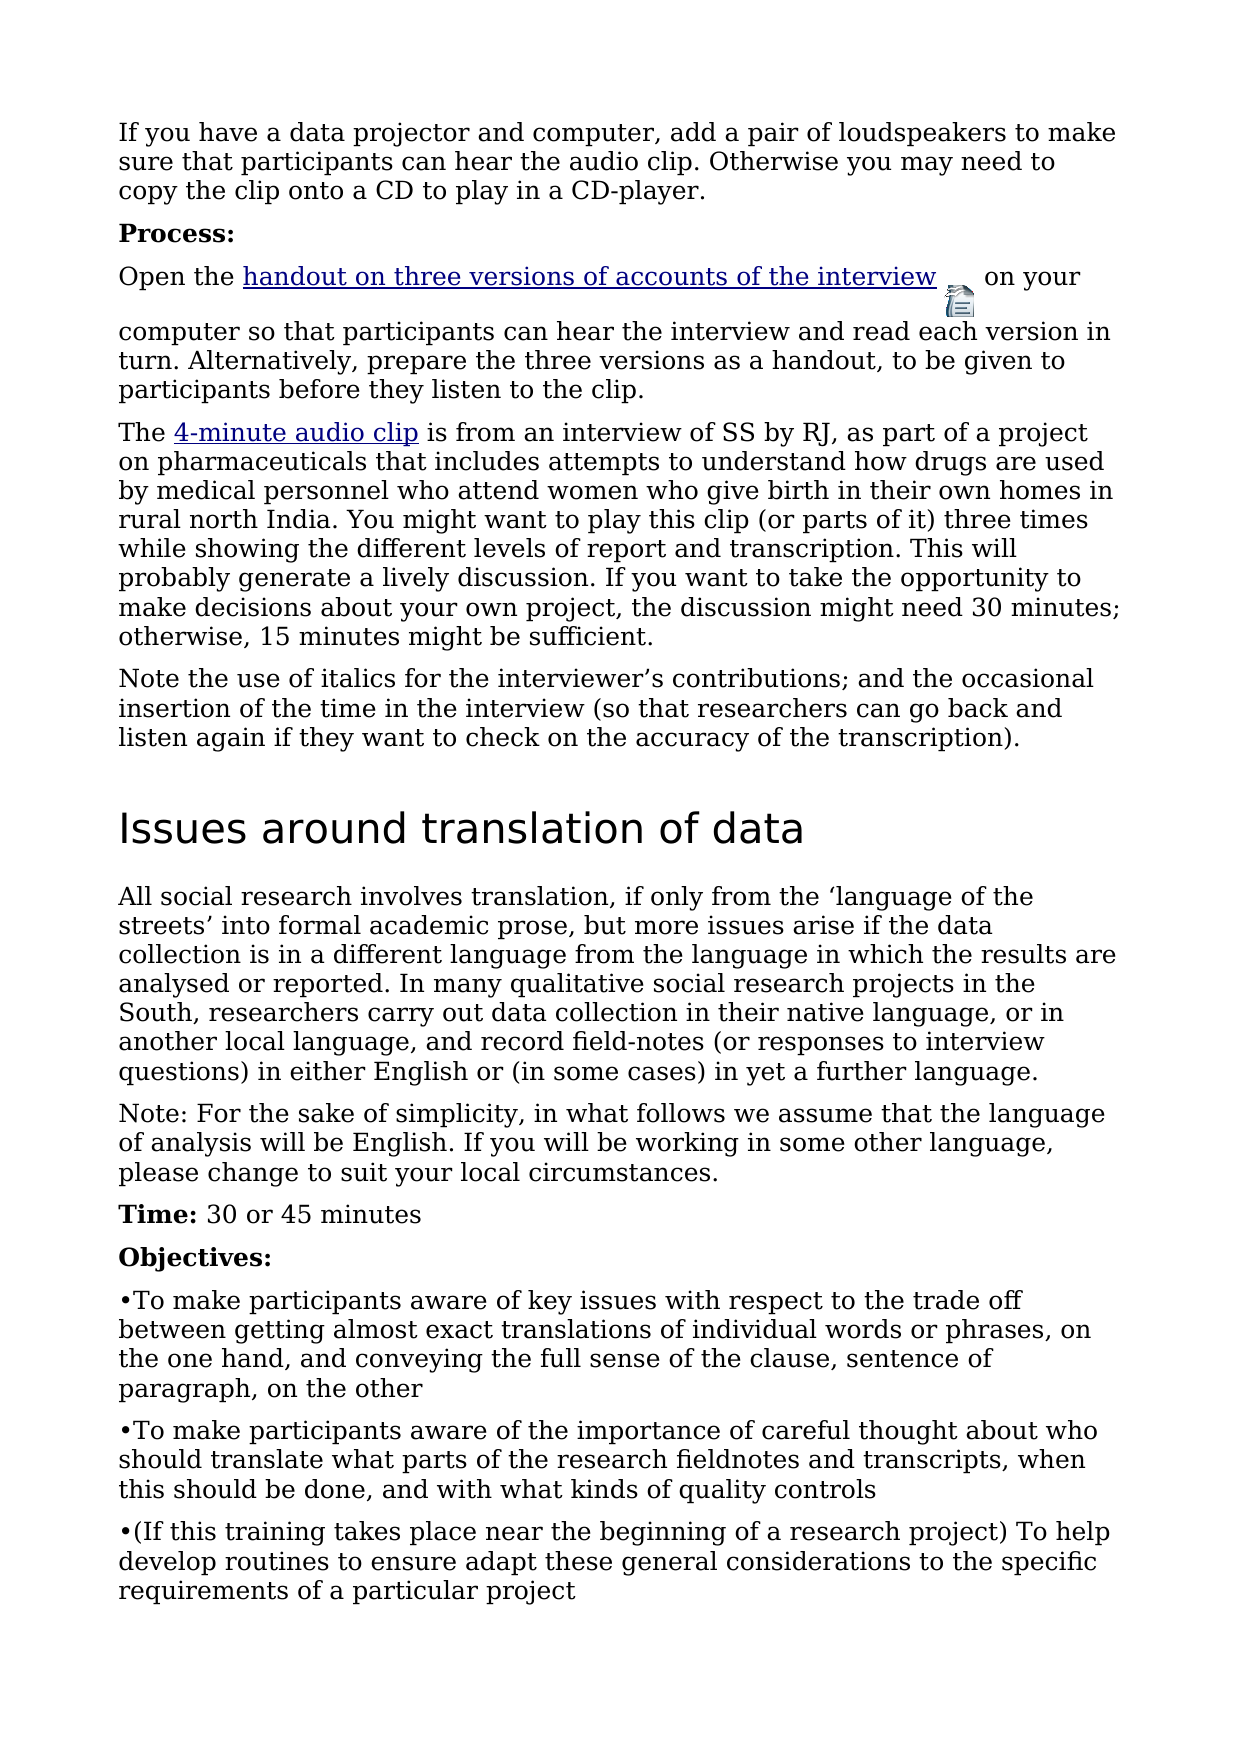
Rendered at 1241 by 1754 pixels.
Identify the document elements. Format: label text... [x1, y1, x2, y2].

subtitle Issues around translation of data [118, 805, 1122, 853]
text Process: [118, 219, 1122, 248]
picture [944, 285, 976, 317]
list To make participants aware of the importance of careful thought about who should translate what parts of the research fieldnotes and transcripts, when this should be done, and with what kinds of quality controls [118, 1417, 1122, 1504]
text Objectives: [118, 1243, 1122, 1273]
text Time: 30 or 45 minutes [118, 1201, 1122, 1230]
text All social research involves translation, if only from the ‘language of the streets’ into formal academic prose, but more issues arise if the data collection is in a different language from the language in which the results are analysed or reported. In many qualitative social research projects in the South, researchers carry out data collection in their native language, or in another local language, and record field-notes (or responses to interview questions) in either English or (in some cases) in yet a further language. [118, 882, 1122, 1086]
list (If this training takes place near the beginning of a research project) To help develop routines to ensure adapt these general considerations to the specific requirements of a particular project [118, 1518, 1122, 1605]
text Note: For the sake of simplicity, in what follows we assume that the language of analysis will be English. If you will be working in some other language, please change to suit your local circumstances. [118, 1099, 1122, 1187]
text Open the handout on three versions of accounts of the interview on your computer so that participants can hear the interview and read each version in turn. Alternatively, prepare the three versions as a handout, to be given to participants before they listen to the clip. [118, 262, 1122, 404]
text The 4-minute audio clip is from an interview of SS by RJ, as part of a project on pharmaceuticals that includes attempts to understand how drugs are used by medical personnel who attend women who give birth in their own homes in rural north India. You might want to play this clip (or parts of it) three times while showing the different levels of report and transcription. This will probably generate a lively discussion. If you want to take the opportunity to make decisions about your own project, the discussion might need 30 minutes; otherwise, 15 minutes might be sufficient. [118, 418, 1122, 651]
text If you have a data projector and computer, add a pair of loudspeakers to make sure that participants can hear the audio clip. Otherwise you may need to copy the clip onto a CD to play in a CD-player. [118, 118, 1122, 206]
list To make participants aware of key issues with respect to the trade off between getting almost exact translations of individual words or phrases, on the one hand, and conveying the full sense of the clause, sentence of paragraph, on the other [118, 1286, 1122, 1403]
text Note the use of italics for the interviewer’s contributions; and the occasional insertion of the time in the interview (so that researchers can go back and listen again if they want to check on the accuracy of the transcription). [118, 665, 1122, 752]
